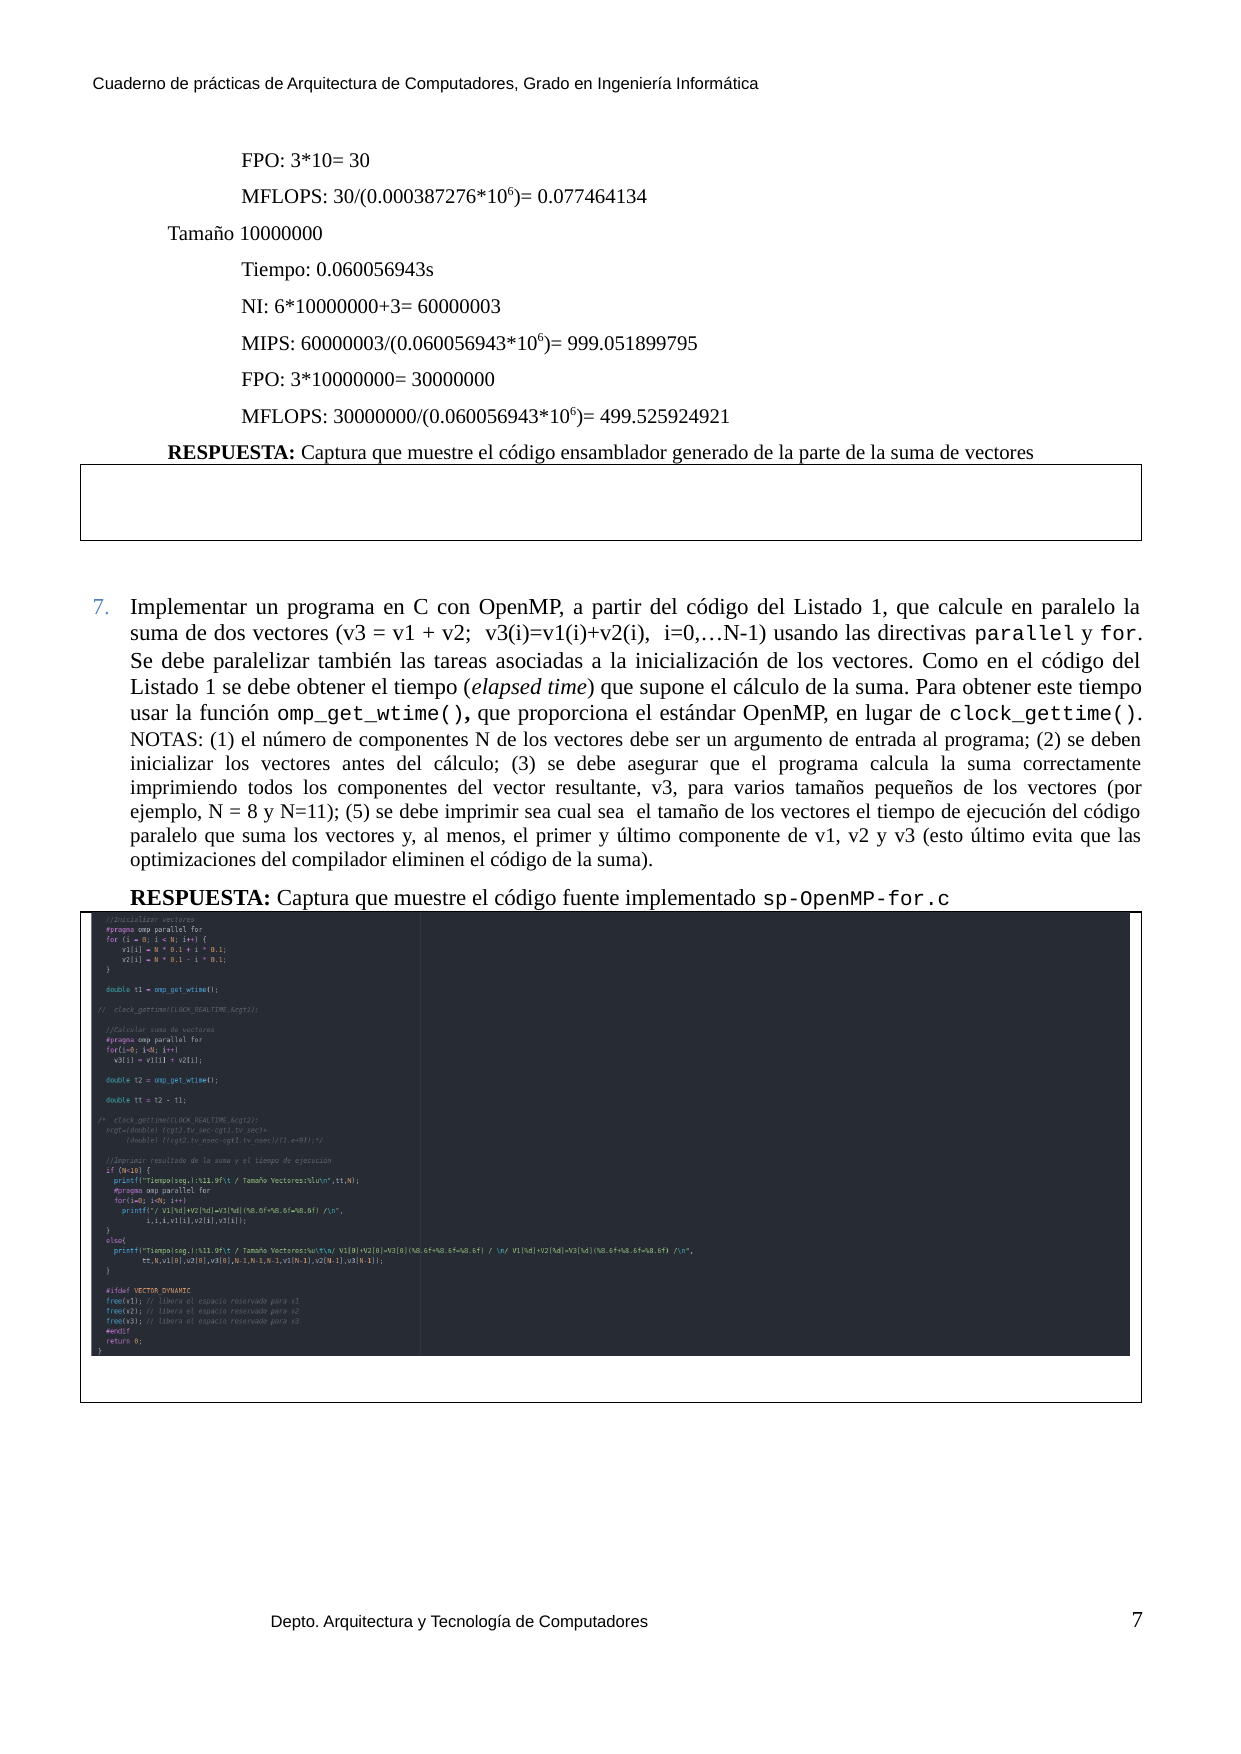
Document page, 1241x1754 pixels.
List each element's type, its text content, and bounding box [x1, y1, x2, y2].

text MIPS: 60000003/(0.060056943*106)= 999.051899795 [167, 331, 1143, 354]
text MFLOPS: 30000000/(0.060056943*106)= 499.525924921 [167, 404, 1143, 428]
text Tamaño 10000000 [167, 221, 1143, 245]
text FPO: 3*10000000= 30000000 [167, 367, 1143, 391]
table_header [81, 465, 1141, 540]
list Implementar un programa en C con OpenMP, a partir del código del Listado 1, que calcule en paralelo la suma de dos vectores (v3 = v1 + v2; v3(i)=v1(i)+v2(i), i=0,…N-1) usando las directivas parallel y for. Se debe paralelizar también las tareas asociadas a la inicialización de los vectores. Como en el código del Listado 1 se debe obtener el tiempo (elapsed time) que supone el cálculo de la suma. Para obtener este tiempo usar la función omp_get_wtime(), que proporciona el estándar OpenMP, en lugar de clock_gettime(). NOTAS: (1) el número de componentes N de los vectores debe ser un argumento de entrada al programa; (2) se deben inicializar los vectores antes del cálculo; (3) se debe asegurar que el programa calcula la suma correctamente imprimiendo todos los componentes del vector resultante, v3, para varios tamaños pequeños de los vectores (por ejemplo, N = 8 y N=11); (5) se debe imprimir sea cual sea el tamaño de los vectores el tiempo de ejecución del código paralelo que suma los vectores y, al menos, el primer y último componente de v1, v2 y v3 (esto último evita que las optimizaciones del compilador eliminen el código de la suma). [92, 593, 1143, 871]
table_header [81, 913, 1141, 1402]
text FPO: 3*10= 30 [167, 148, 1143, 172]
text Tiempo: 0.060056943s [167, 257, 1143, 281]
picture [91, 912, 1130, 1356]
text MFLOPS: 30/(0.000387276*106)= 0.077464134 [167, 184, 1143, 208]
text NI: 6*10000000+3= 60000003 [167, 294, 1143, 318]
text RESPUESTA: Captura que muestre el código fuente implementado sp-OpenMP-for.c [130, 884, 1143, 911]
text RESPUESTA: Captura que muestre el código ensamblador generado de la parte de la suma de vectores [167, 440, 1143, 464]
